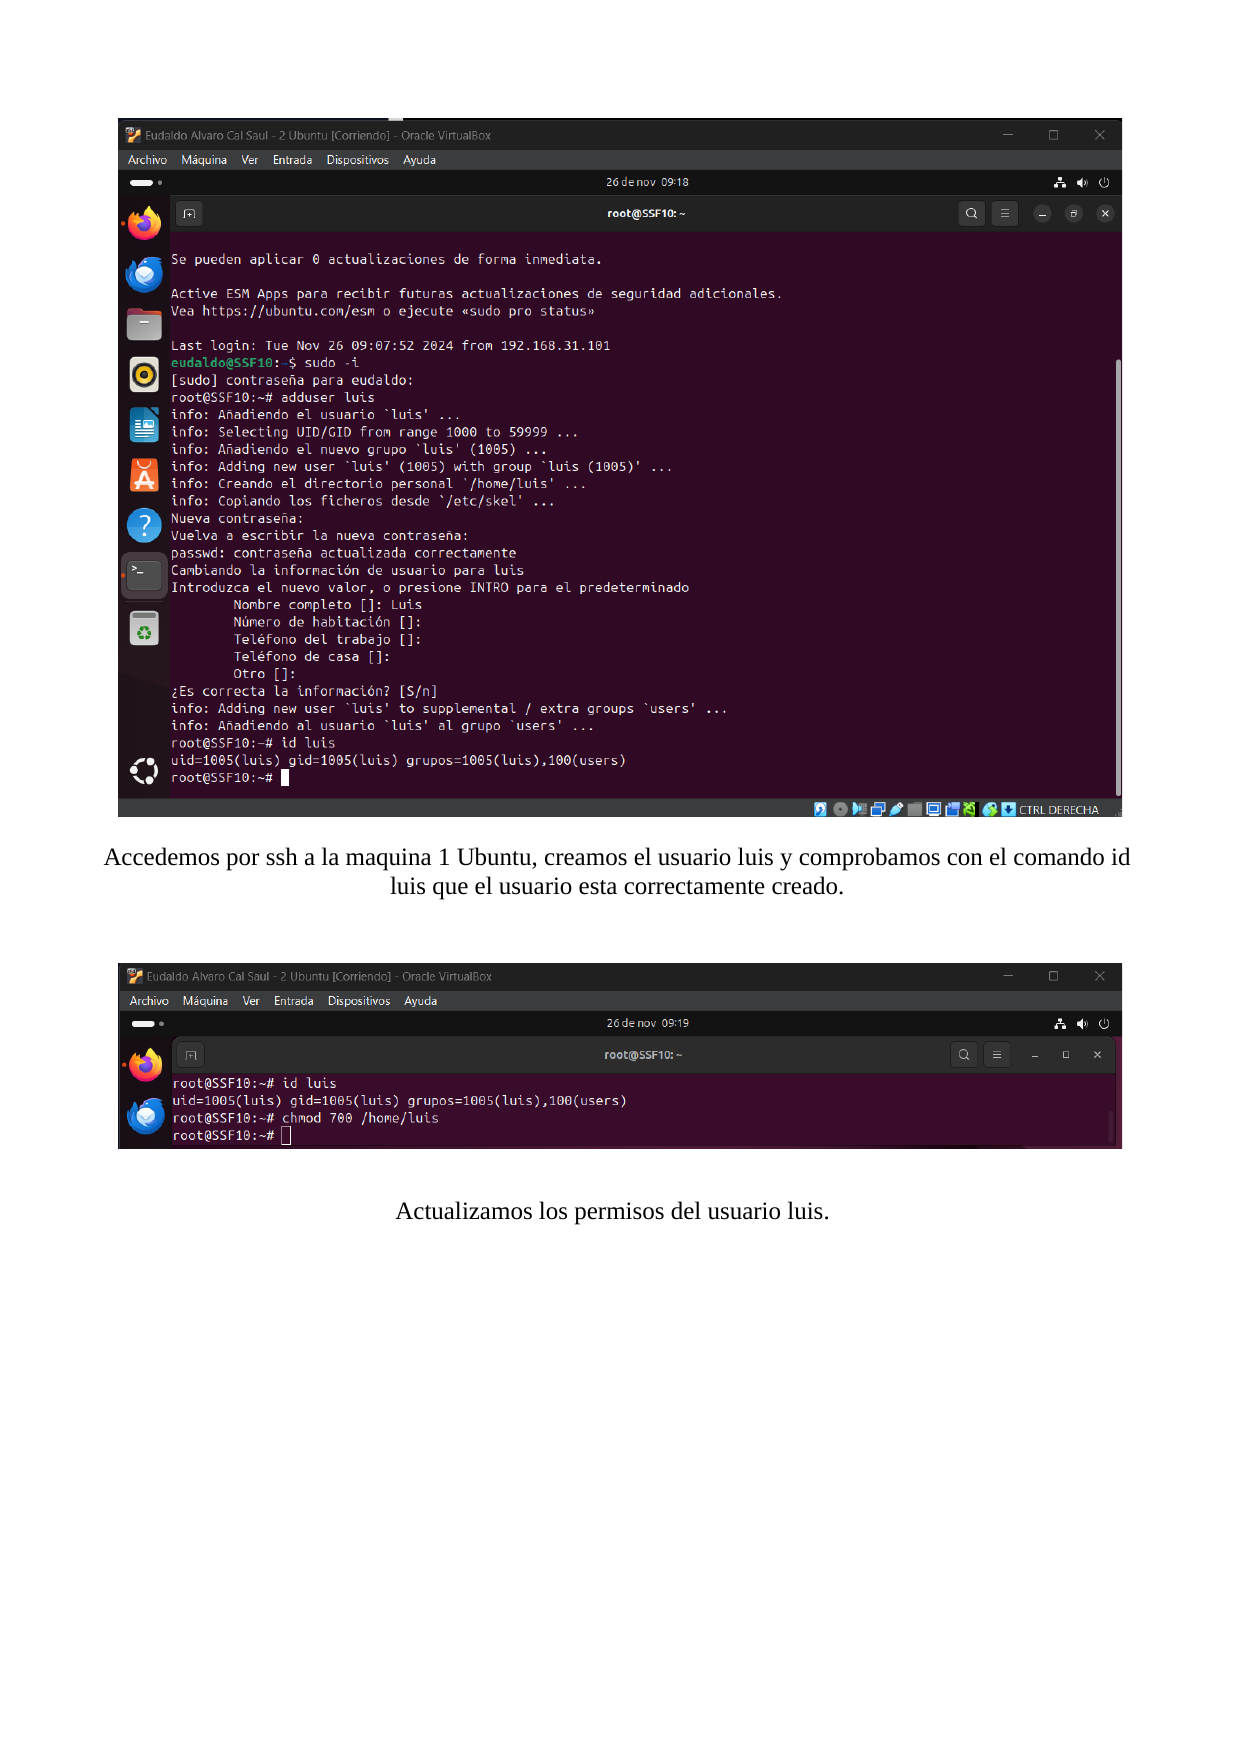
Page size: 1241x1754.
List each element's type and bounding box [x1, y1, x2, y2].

picture [118, 118, 1123, 817]
picture [118, 963, 1123, 1149]
